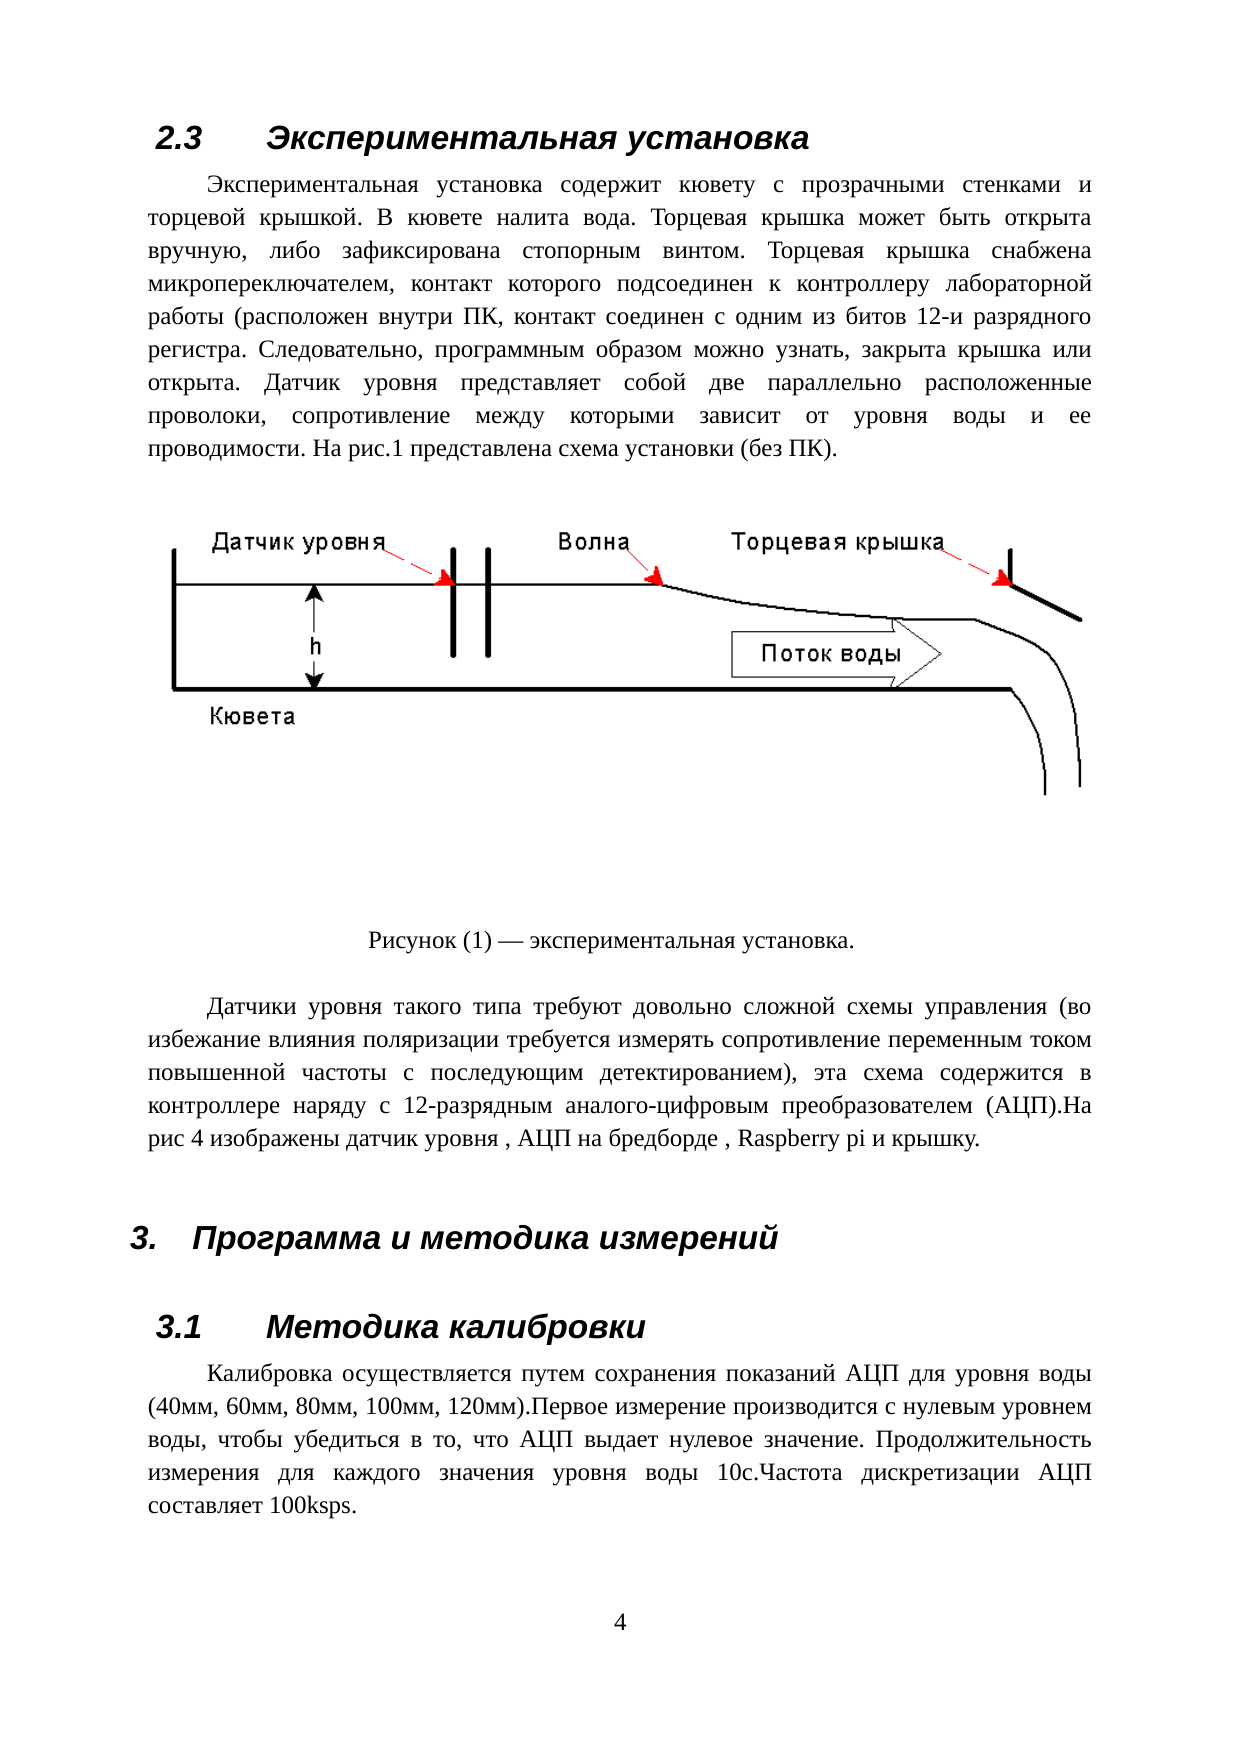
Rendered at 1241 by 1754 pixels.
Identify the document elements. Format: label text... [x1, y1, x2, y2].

subtitle Программа и методика измерений [130, 1218, 1122, 1257]
subtitle Экспериментальная установка [156, 118, 1122, 157]
text Рисунок (1) — экспериментальная установка. [130, 499, 1093, 953]
text Датчики уровня такого типа требуют довольно сложной схемы управления (во избежание влияния поляризации требуется измерять сопротивление переменным током повышенной частоты с последующим детектированием), эта схема содержится в контроллере наряду с 12-разрядным аналого-цифровым преобразователем (АЦП).На рис 4 изображены датчик уровня , АЦП на бредборде , Raspberry pi и крышку. [148, 991, 1093, 1152]
picture [145, 503, 1109, 921]
text Экспериментальная установка содержит кювету с прозрачными стенками и торцевой крышкой. В кювете налита вода. Торцевая крышка может быть открыта вручную, либо зафиксирована стопорным винтом. Торцевая крышка снабжена микропереключателем, контакт которого подсоединен к контроллеру лабораторной работы (расположен внутри ПК, контакт соединен с одним из битов 12-и разрядного регистра. Следовательно, программным образом можно узнать, закрыта крышка или открыта. Датчик уровня представляет собой две параллельно расположенные проволоки, сопротивление между которыми зависит от уровня воды и ее проводимости. На рис.1 представлена схема установки (без ПК). [148, 169, 1093, 462]
subtitle Методика калибровки [156, 1307, 1122, 1346]
text Калибровка осуществляется путем сохранения показаний АЦП для уровня воды (40мм, 60мм, 80мм, 100мм, 120мм).Первое измерение производится с нулевым уровнем воды, чтобы убедиться в то, что АЦП выдает нулевое значение. Продолжительность измерения для каждого значения уровня воды 10с.Частота дискретизации АЦП составляет 100ksps. [148, 1358, 1093, 1519]
